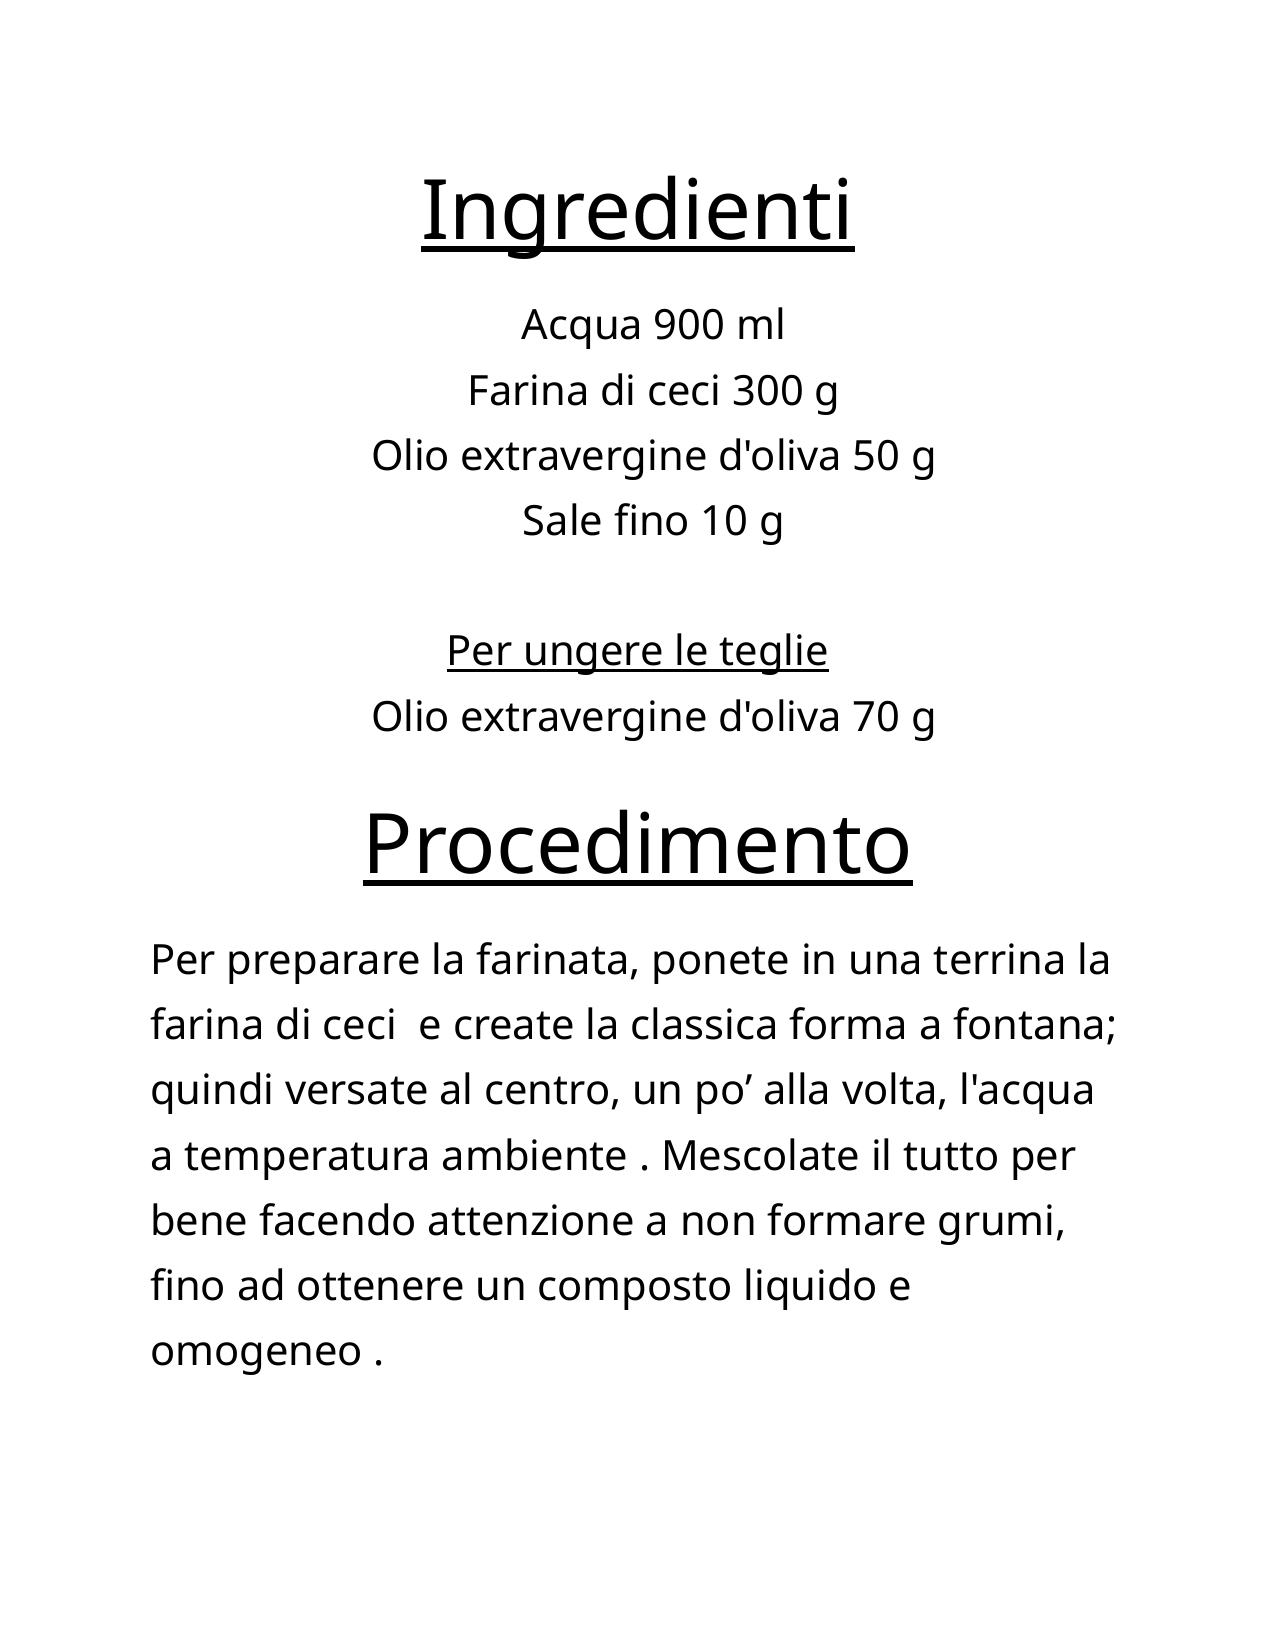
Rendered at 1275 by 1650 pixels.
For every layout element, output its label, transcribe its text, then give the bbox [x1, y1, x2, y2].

list Olio extravergine d'oliva 50 g [150, 426, 1125, 482]
list Per ungere le teglie [150, 621, 1125, 678]
text Procedimento [150, 784, 1125, 898]
list Sale fino 10 g [150, 491, 1125, 547]
list Olio extravergine d'oliva 70 g [150, 686, 1125, 743]
list Farina di ceci 300 g [150, 360, 1125, 417]
text Ingredienti [150, 150, 1125, 263]
list Per preparare la farinata, ponete in una terrina la farina di ceci e create la classica forma a fontana; quindi versate al centro, un po’ alla volta, l'acqua a temperatura ambiente . Mescolate il tutto per bene facendo attenzione a non formare grumi, fino ad ottenere un composto liquido e omogeneo . [150, 930, 1125, 1378]
list Acqua 900 ml [150, 295, 1125, 352]
